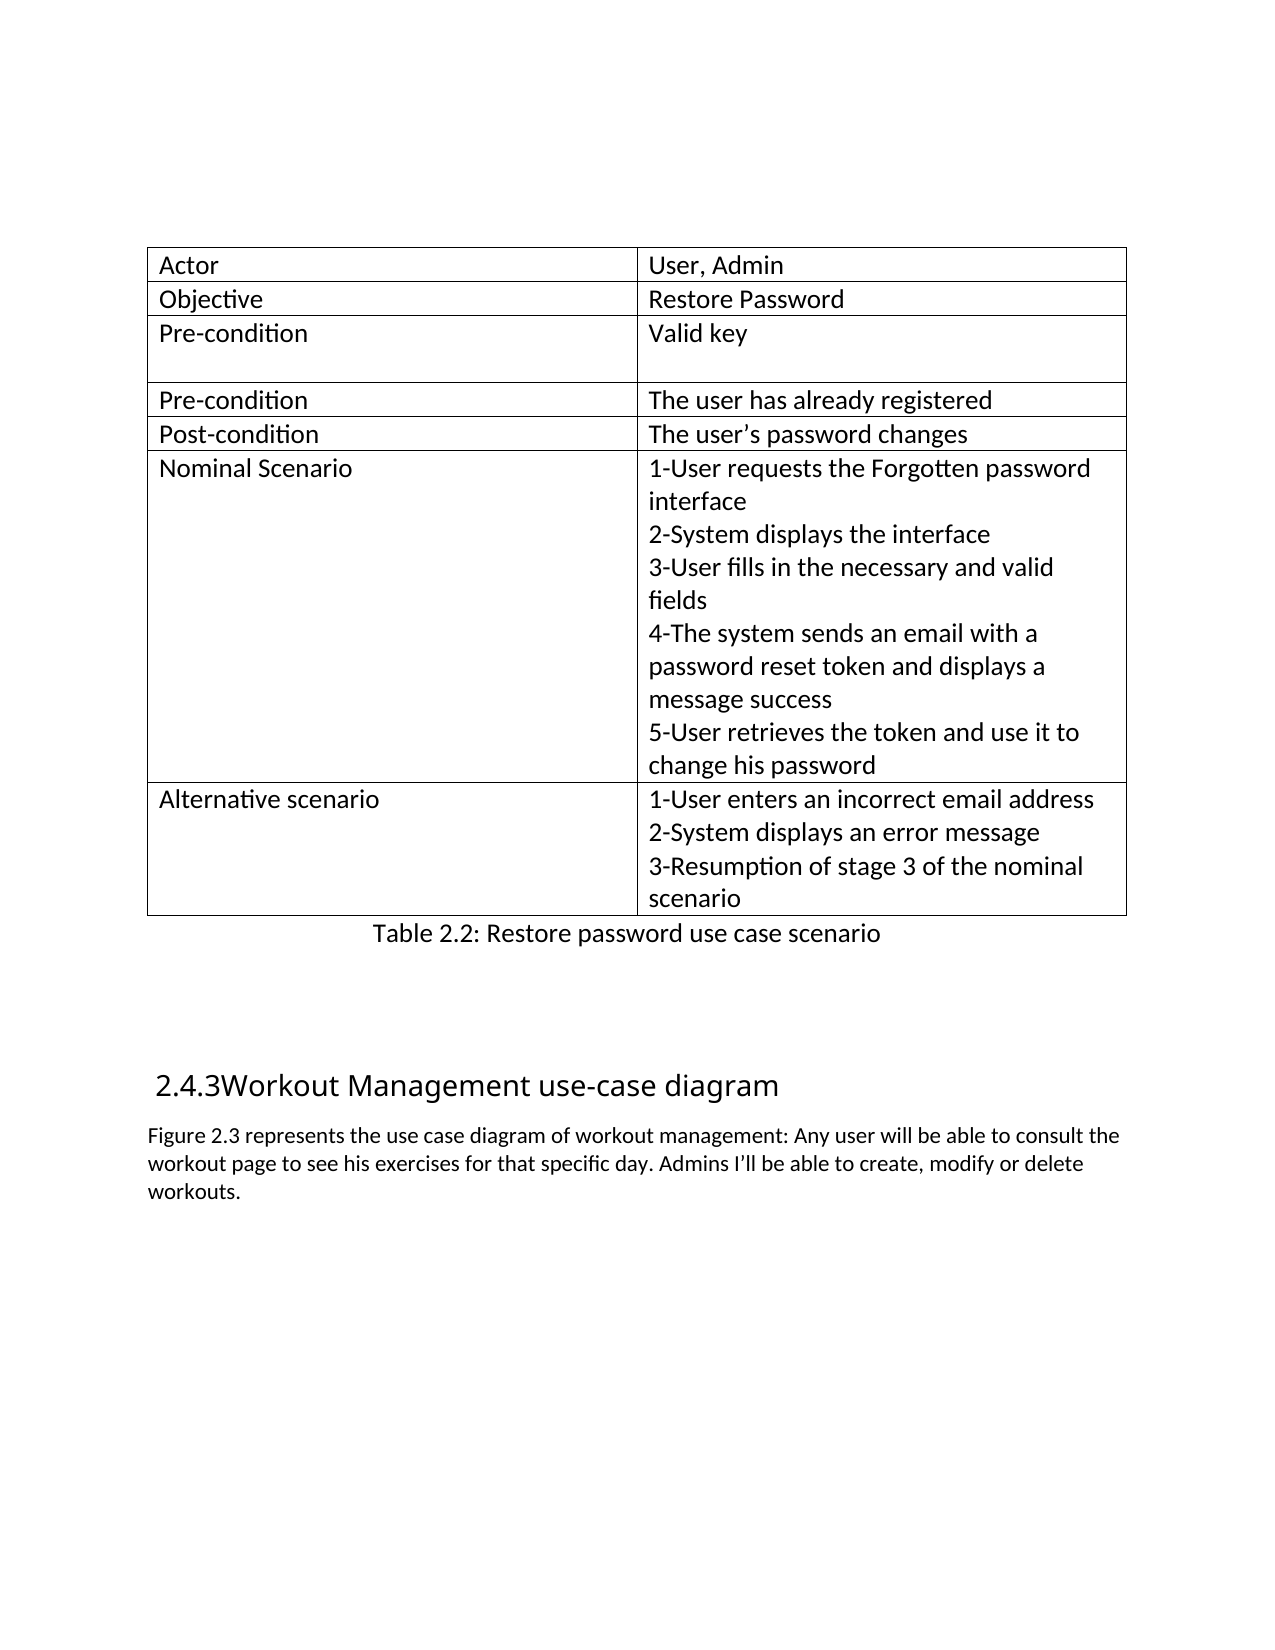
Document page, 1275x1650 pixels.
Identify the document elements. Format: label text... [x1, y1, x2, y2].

table_cell Restore Password [638, 282, 1126, 315]
table_cell Valid key [638, 316, 1126, 382]
table_cell Post-condition [148, 417, 637, 450]
table_cell The user’s password changes [638, 417, 1126, 450]
table_cell 1-User requests the Forgotten password interface 2-System displays the interface 3-User fills in the necessary and valid fields 4-The system sends an email with a password reset token and displays a message success 5-User retrieves the token and use it to change his password [638, 451, 1126, 782]
table_cell Pre-condition [148, 383, 637, 416]
table_cell Pre-condition [148, 316, 637, 382]
table_cell Alternative scenario [148, 783, 637, 915]
table_cell 1-User enters an incorrect email address 2-System displays an error message 3-Resumption of stage 3 of the nominal scenario [638, 783, 1126, 915]
text Table 2.2: Restore password use case scenario [148, 916, 1127, 949]
text Figure 2.3 represents the use case diagram of workout management: Any user will be able to consult the workout page to see his exercises for that specific day. Admins I’ll be able to create, modify or delete workouts. [148, 1121, 1127, 1205]
table_cell Nominal Scenario [148, 451, 637, 782]
table_header Actor [148, 248, 637, 281]
table_header User, Admin [638, 248, 1126, 281]
table_cell Objective [148, 282, 637, 315]
table_cell The user has already registered [638, 383, 1126, 416]
text 2.4.3Workout Management use-case diagram [148, 1065, 1127, 1104]
